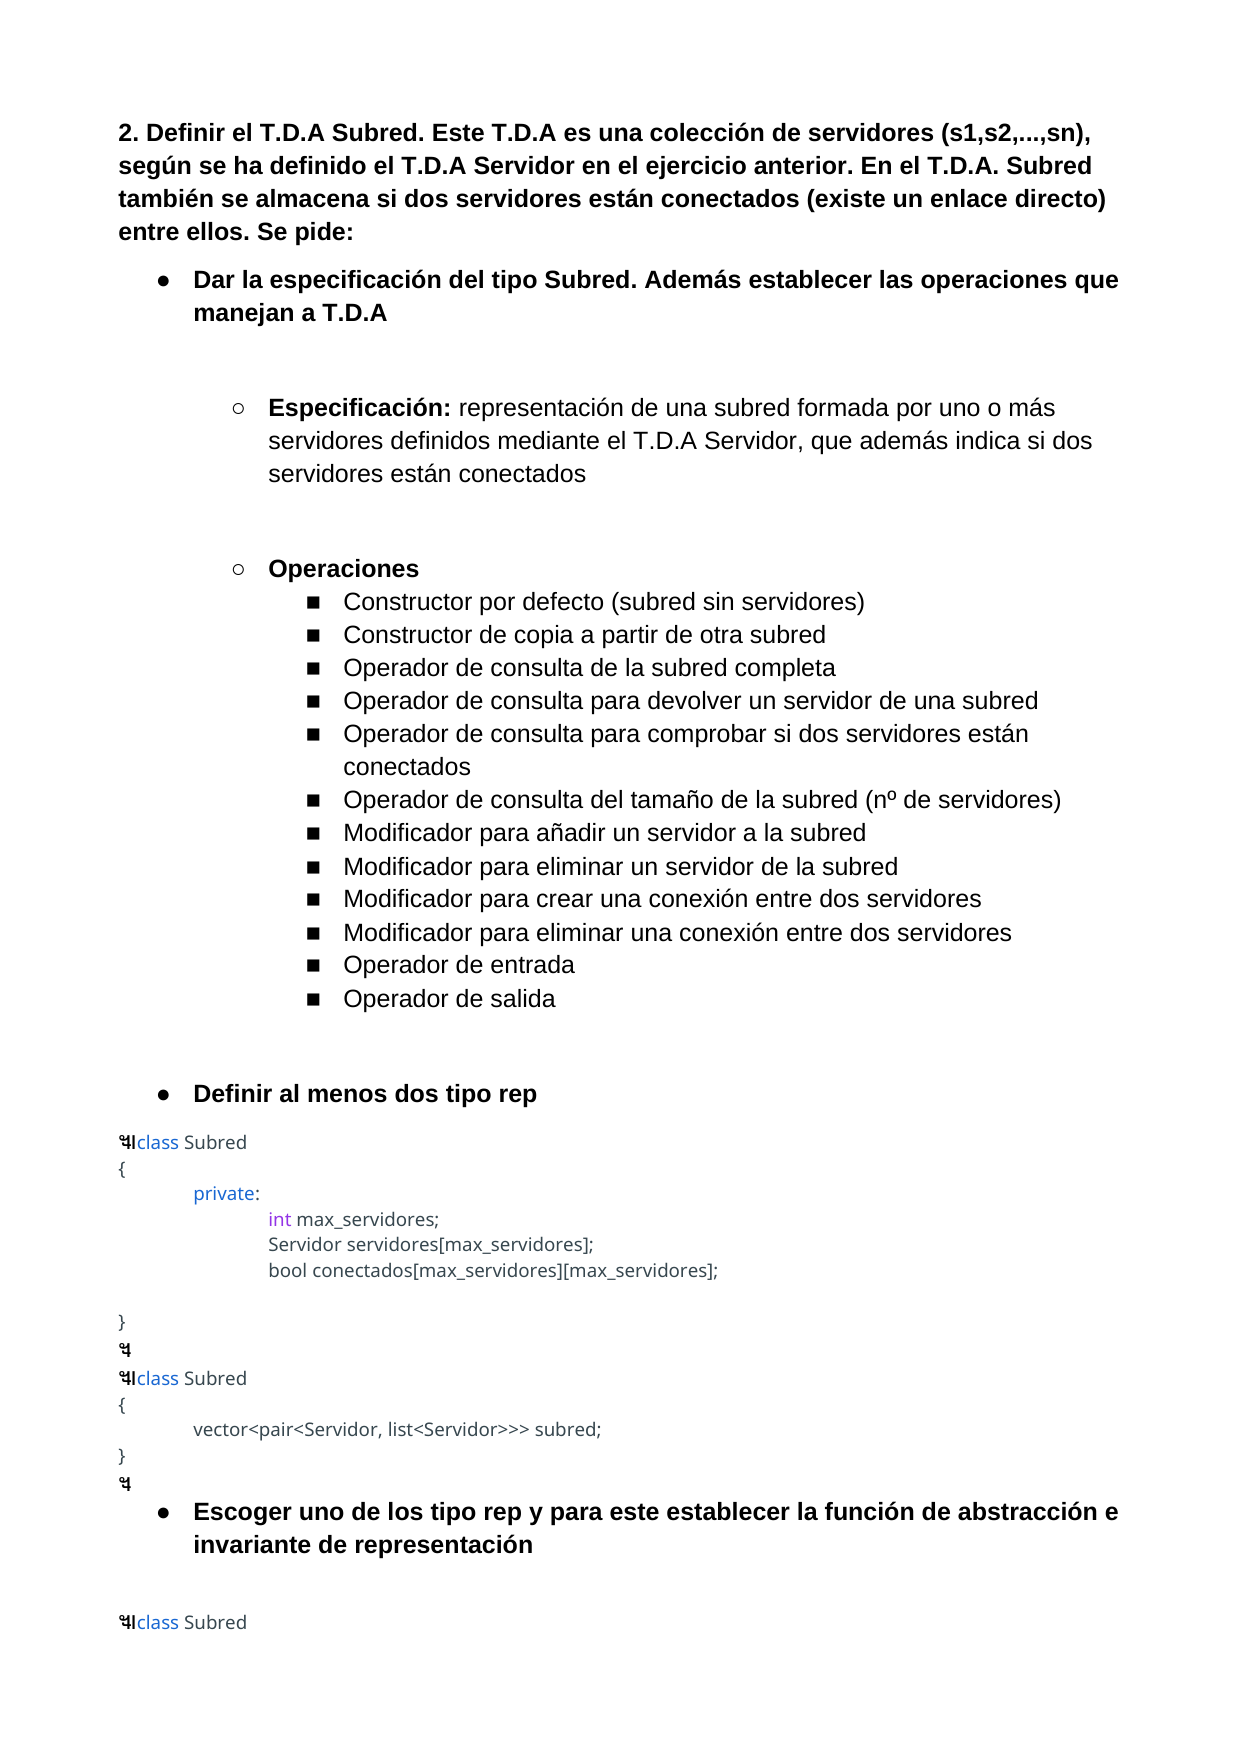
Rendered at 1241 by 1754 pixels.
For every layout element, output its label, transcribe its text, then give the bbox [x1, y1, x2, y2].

list Escoger uno de los tipo rep y para este establecer la función de abstracción e invariante de representación [156, 1497, 1122, 1558]
list Constructor de copia a partir de otra subred [306, 620, 1122, 649]
list Especificación: representación de una subred formada por uno o más servidores definidos mediante el T.D.A Servidor, que además indica si dos servidores están conectados [231, 393, 1122, 488]
text 2. Definir el T.D.A Subred. Este T.D.A es una colección de servidores (s1,s2,...,sn), según se ha definido el T.D.A Servidor en el ejercicio anterior. En el T.D.A. Subred también se almacena si dos servidores están conectados (existe un enlace directo) entre ellos. Se pide: [118, 118, 1122, 246]
text class Subred [118, 1126, 1122, 1155]
text { [118, 1155, 1122, 1181]
list Operador de consulta de la subred completa [306, 653, 1122, 682]
text vector<pair<Servidor, list<Servidor>>> subred; [118, 1417, 1122, 1442]
list Modificador para eliminar una conexión entre dos servidores [306, 917, 1122, 946]
list Operador de consulta del tamaño de la subred (nº de servidores) [306, 785, 1122, 814]
text  [118, 1334, 1122, 1362]
text int max_servidores; [118, 1206, 1122, 1232]
list Dar la especificación del tipo Subred. Además establecer las operaciones que manejan a T.D.A [156, 265, 1122, 327]
list Modificador para crear una conexión entre dos servidores [306, 884, 1122, 913]
text class Subred [118, 1362, 1122, 1391]
text class Subred [118, 1606, 1122, 1635]
list Operaciones [231, 554, 1122, 583]
text } [118, 1442, 1122, 1468]
text } [118, 1308, 1122, 1334]
text Servidor servidores[max_servidores]; [118, 1232, 1122, 1257]
list Operador de consulta para devolver un servidor de una subred [306, 686, 1122, 715]
list Modificador para eliminar un servidor de la subred [306, 851, 1122, 880]
text { [118, 1391, 1122, 1417]
text bool conectados[max_servidores][max_servidores]; [118, 1257, 1122, 1283]
text  [118, 1468, 1122, 1497]
list Constructor por defecto (subred sin servidores) [306, 587, 1122, 616]
list Definir al menos dos tipo rep [156, 1079, 1122, 1107]
list Operador de consulta para comprobar si dos servidores están conectados [306, 719, 1122, 781]
text private: [118, 1181, 1122, 1206]
list Modificador para añadir un servidor a la subred [306, 818, 1122, 847]
list Operador de salida [306, 983, 1122, 1012]
list Operador de entrada [306, 951, 1122, 979]
